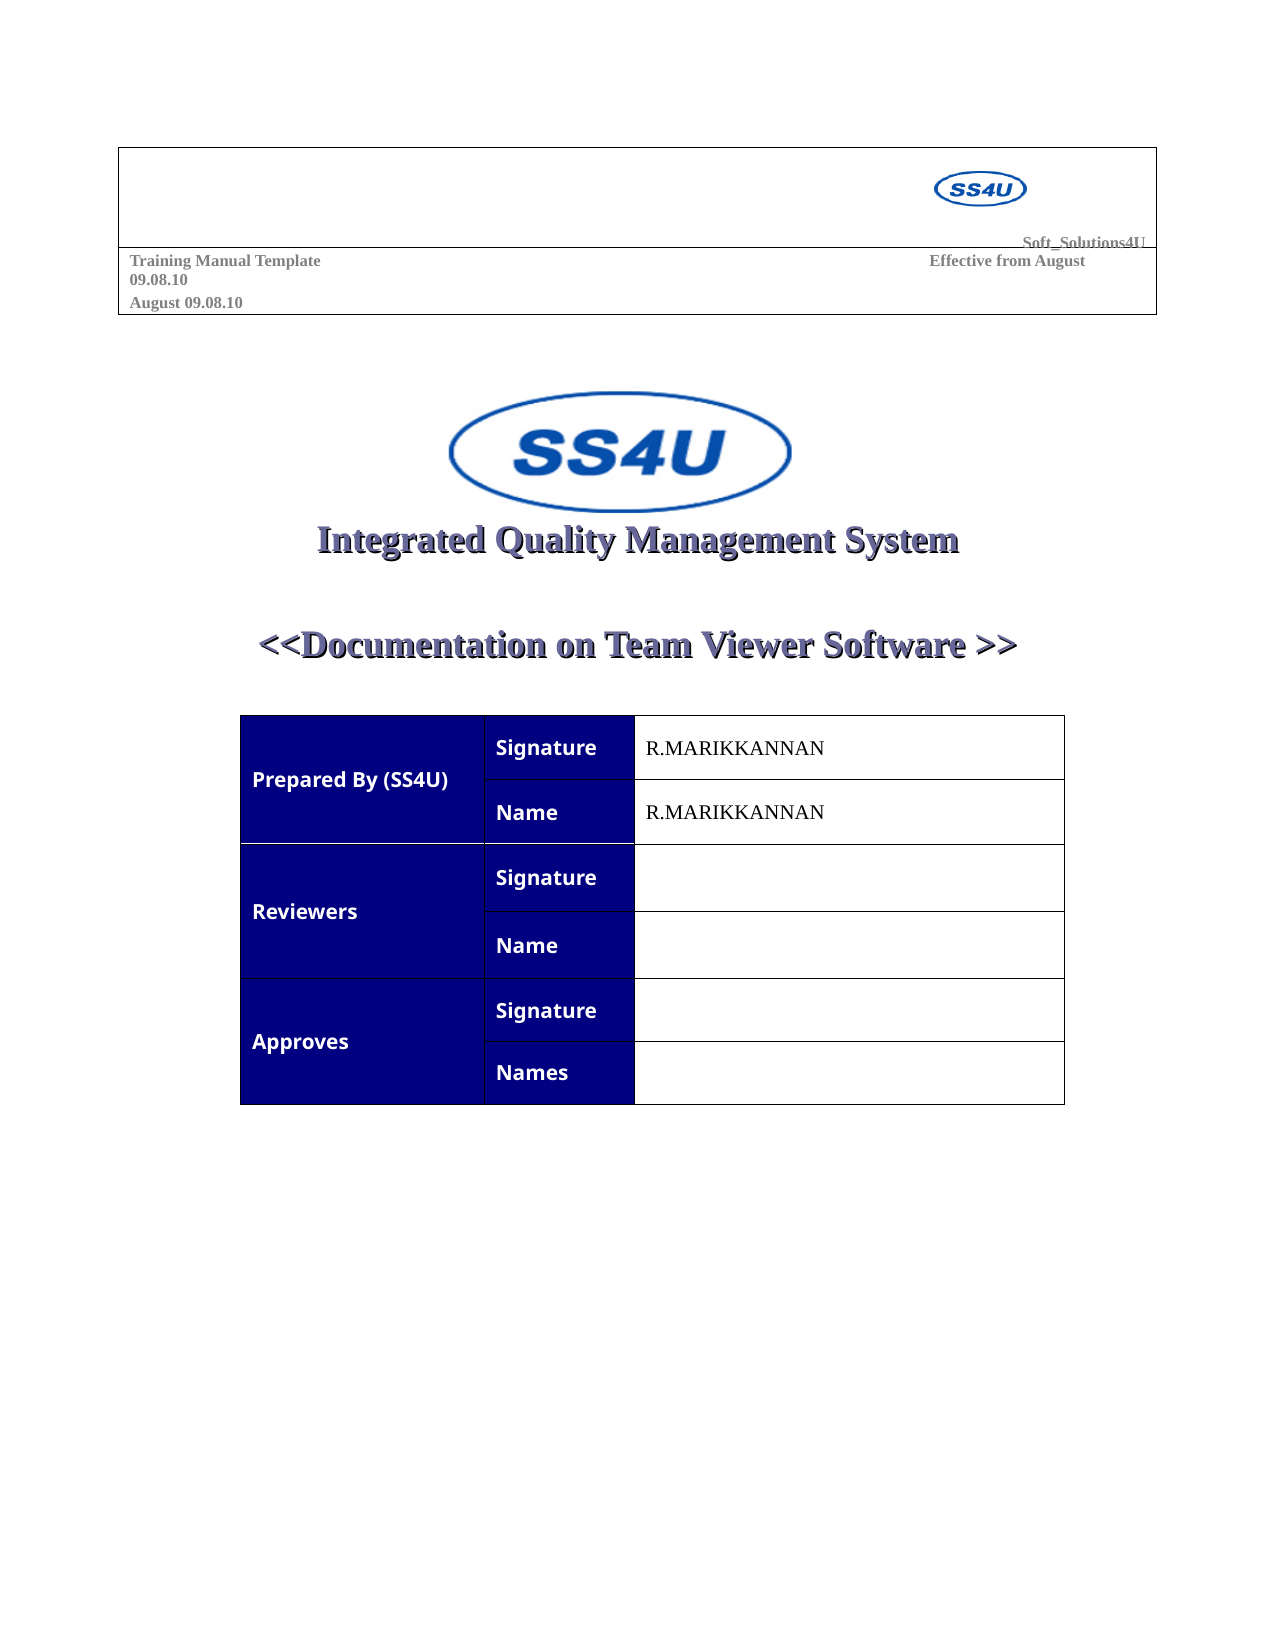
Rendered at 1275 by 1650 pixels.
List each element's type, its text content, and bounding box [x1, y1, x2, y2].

table_cell Names [485, 1042, 634, 1104]
picture [401, 381, 847, 520]
table_cell R.MARIKKANNAN [635, 780, 1064, 843]
table_header Prepared By (SS4U) [241, 716, 484, 843]
title <<Documentation on Team Viewer Software >> [118, 622, 1157, 665]
table_header Signature [485, 845, 634, 911]
table_header [635, 979, 1064, 1041]
title Integrated Quality Management System [118, 516, 1157, 559]
table_header Signature [485, 716, 634, 779]
picture [925, 169, 1117, 207]
table_header R.MARIKKANNAN [635, 716, 1064, 779]
table_cell Name [485, 912, 634, 978]
table_cell Name [485, 780, 634, 843]
table_cell [635, 1042, 1064, 1104]
table_cell Training Manual Template Effective from August 09.08.10 August 09.08.10 [119, 248, 1156, 314]
table_header [635, 845, 1064, 911]
table_cell Approves [241, 979, 484, 1104]
table_header Signature [485, 979, 634, 1041]
table_cell [635, 912, 1064, 978]
table_cell Reviewers [241, 845, 484, 978]
table_header Soft_Solutions4U Quality System Procedure [119, 148, 1156, 247]
